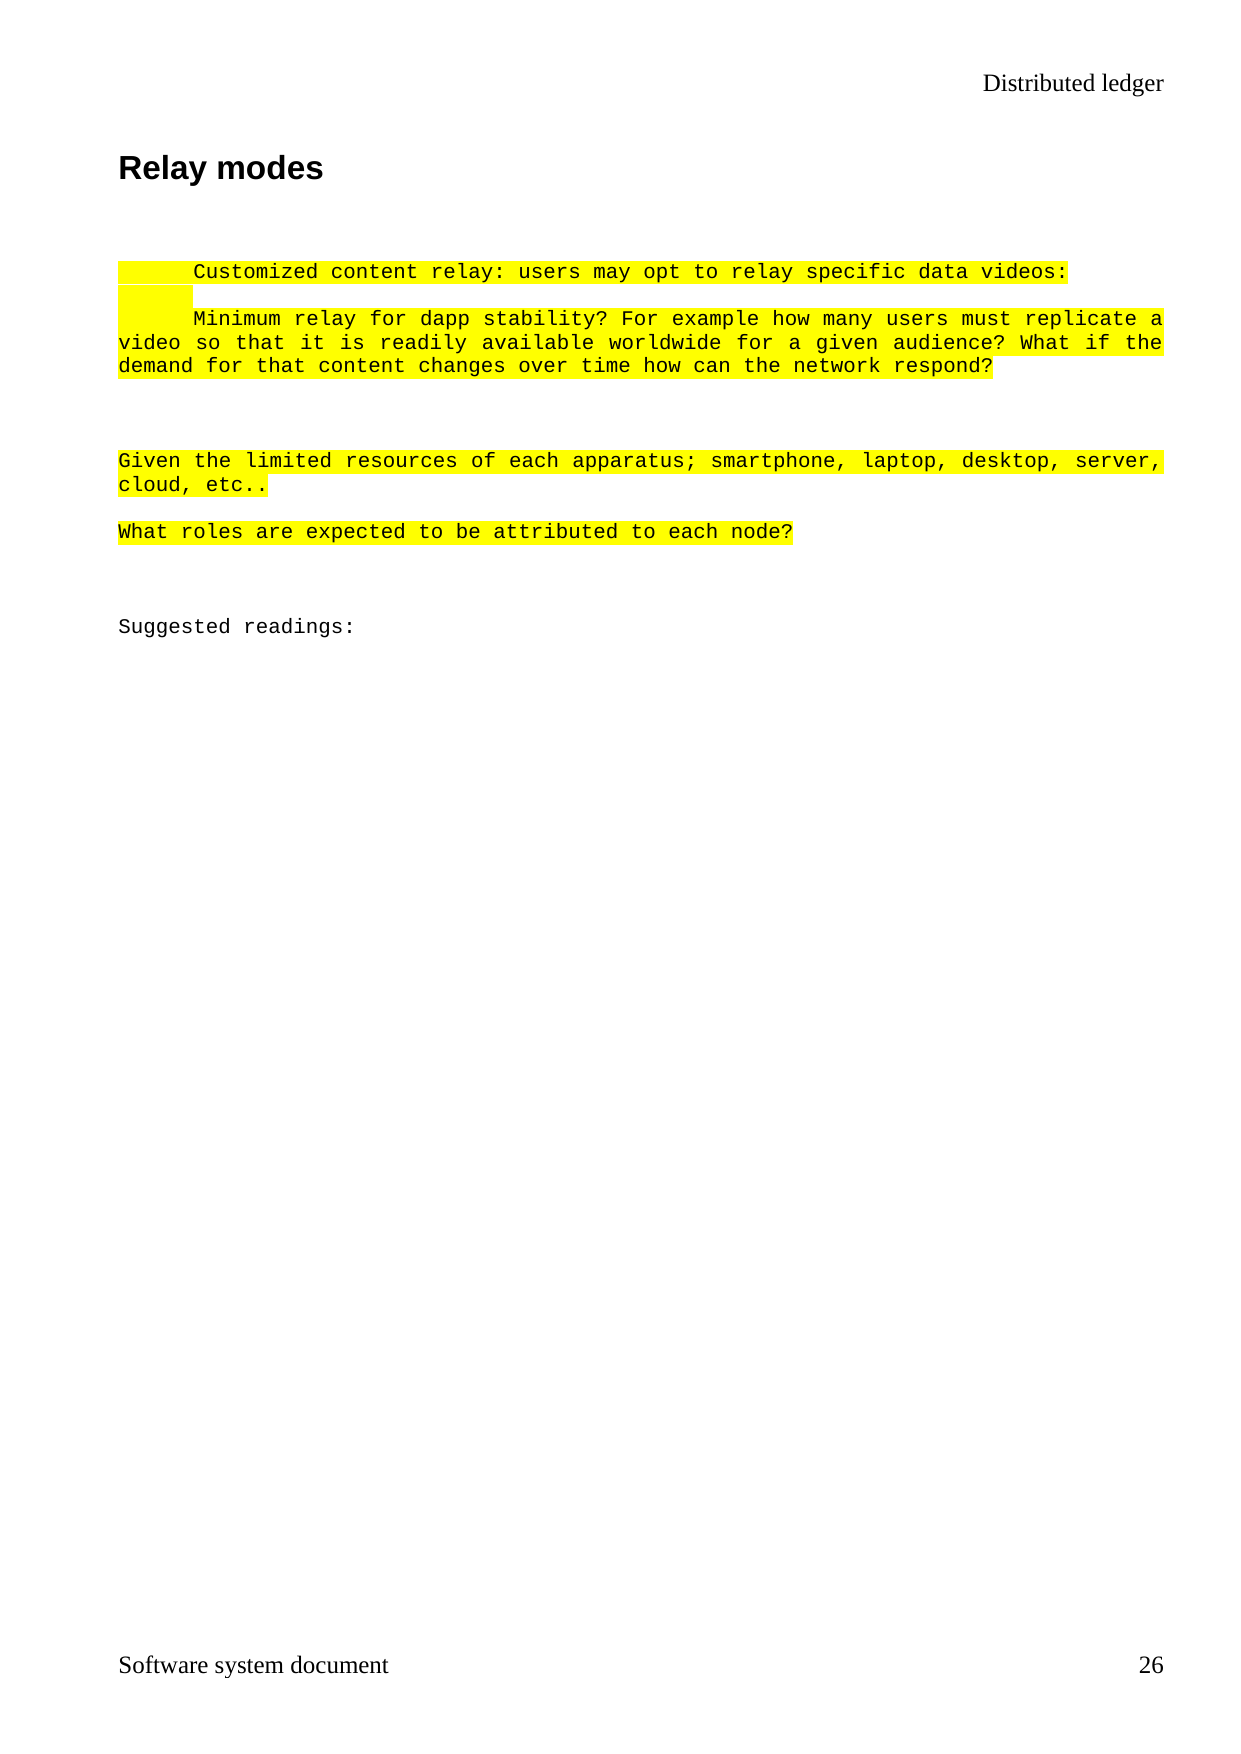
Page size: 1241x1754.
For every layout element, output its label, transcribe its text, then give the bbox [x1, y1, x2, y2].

subtitle Minimum relay for dapp stability? For example how many users must replicate a video so that it is readily available worldwide for a given audience? What if the demand for that content changes over time how can the network respond? [118, 308, 1164, 379]
subtitle Relay modes [118, 148, 1164, 186]
subtitle Suggested readings: [118, 616, 1164, 639]
subtitle What roles are expected to be attributed to each node? [118, 521, 1164, 545]
subtitle Customized content relay: users may opt to relay specific data videos: [118, 261, 1164, 284]
subtitle Given the limited resources of each apparatus; smartphone, laptop, desktop, server, cloud, etc.. [118, 450, 1164, 497]
